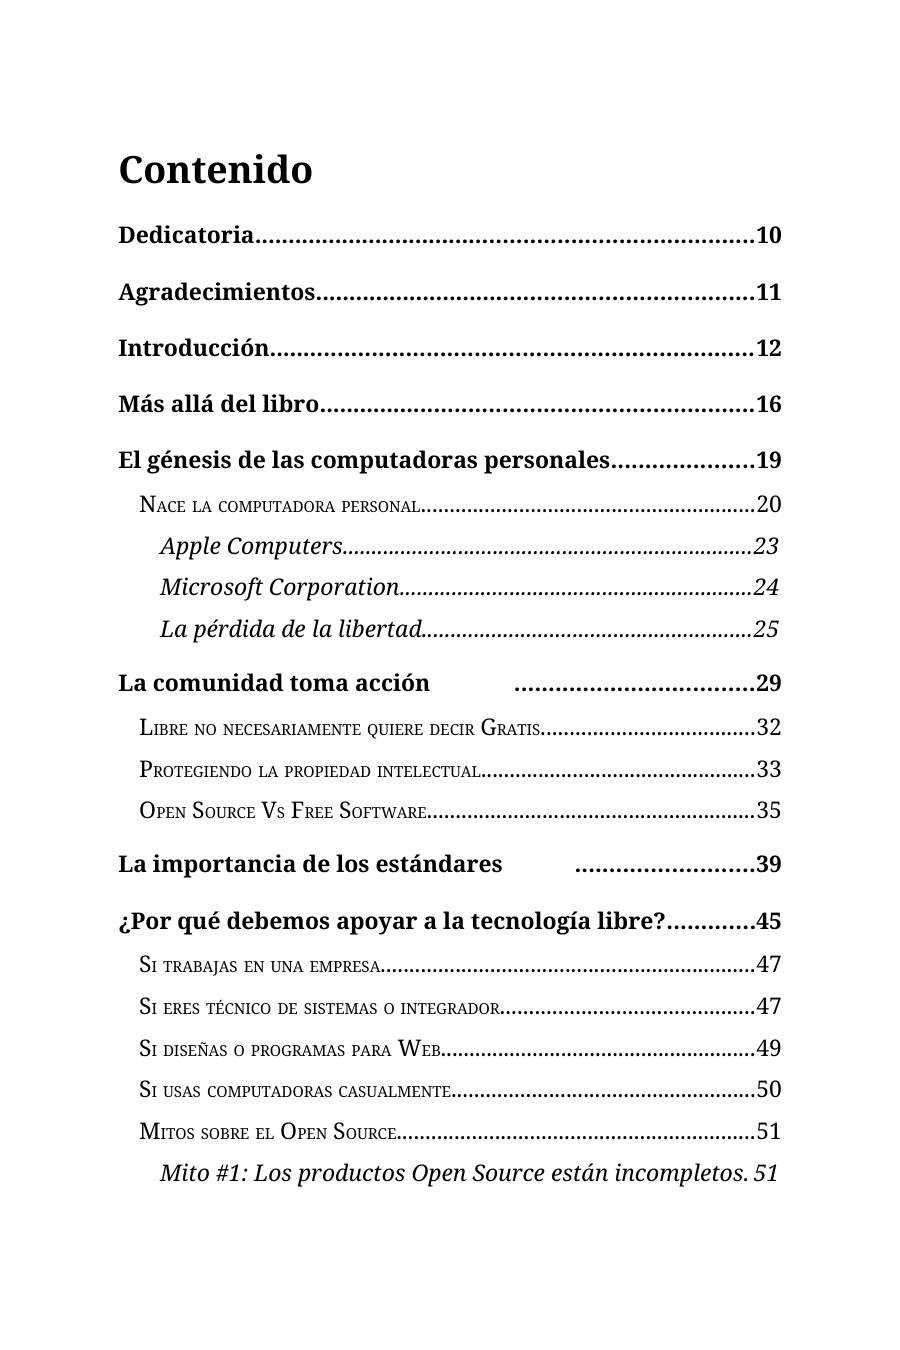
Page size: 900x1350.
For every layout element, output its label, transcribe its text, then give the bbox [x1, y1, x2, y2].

text Nace la computadora personal 20 [139, 488, 782, 519]
text Apple Computers 23 [160, 529, 782, 561]
subtitle Contenido [118, 143, 782, 194]
text Mitos sobre el Open Source 51 [139, 1115, 782, 1146]
text ¿Por qué debemos apoyar a la tecnología libre? 45 [118, 904, 782, 936]
text Si diseñas o programas para Web 49 [139, 1032, 782, 1063]
text Introducción 12 [118, 332, 782, 363]
text Si eres técnico de sistemas o integrador 47 [139, 990, 782, 1021]
text Libre no necesariamente quiere decir Gratis 32 [139, 711, 782, 742]
text Protegiendo la propiedad intelectual 33 [139, 752, 782, 784]
text El génesis de las computadoras personales 19 [118, 444, 782, 475]
text Si usas computadoras casualmente 50 [139, 1073, 782, 1104]
text Mito #1: Los productos Open Source están incompletos. 51 [160, 1157, 782, 1188]
text Agradecimientos 11 [118, 275, 782, 307]
text La comunidad toma acción 29 [118, 667, 782, 698]
text Más allá del libro 16 [118, 388, 782, 419]
text La pérdida de la libertad 25 [160, 613, 782, 644]
text Microsoft Corporation 24 [160, 571, 782, 602]
text Dedicatoria 10 [118, 219, 782, 250]
text La importancia de los estándares 39 [118, 848, 782, 879]
text Open Source Vs Free Software 35 [139, 794, 782, 825]
text Si trabajas en una empresa 47 [139, 948, 782, 979]
